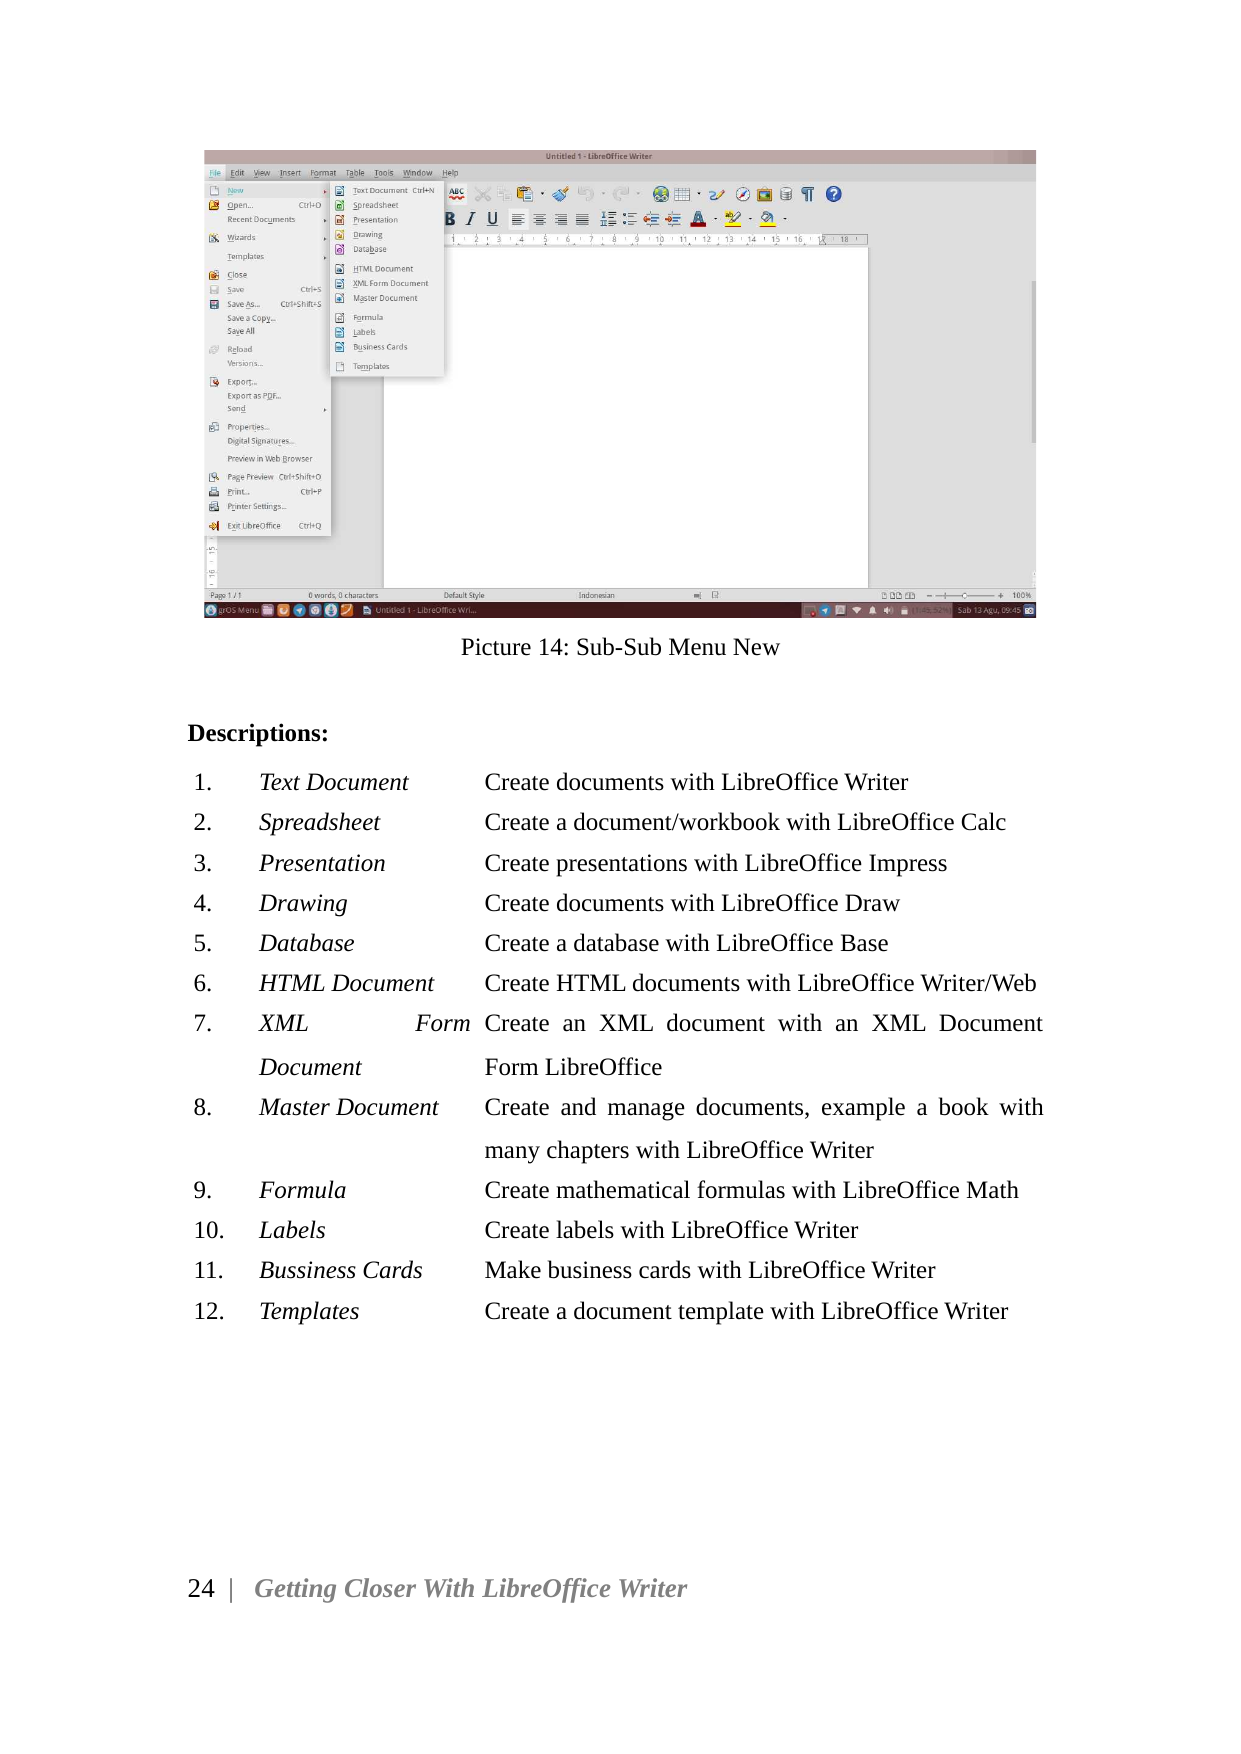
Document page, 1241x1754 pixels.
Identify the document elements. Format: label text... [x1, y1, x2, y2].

table_cell Spreadsheet [253, 802, 479, 842]
table_cell Create labels with LibreOffice Writer [479, 1210, 1050, 1250]
table_cell Make business cards with LibreOffice Writer [479, 1250, 1050, 1290]
table_cell 5. [188, 922, 253, 962]
table_header 1. [188, 761, 253, 802]
table_cell Create mathematical formulas with LibreOffice Math [479, 1169, 1050, 1209]
table_cell Create and manage documents, example a book with many chapters with LibreOffice Writer [479, 1086, 1050, 1169]
table_cell Create a database with LibreOffice Base [479, 922, 1050, 962]
table_cell 11. [188, 1250, 253, 1290]
table_cell Create presentations with LibreOffice Impress [479, 842, 1050, 882]
table_cell 7. [188, 1003, 253, 1086]
table_cell Templates [253, 1290, 479, 1330]
table_cell Create a document template with LibreOffice Writer [479, 1290, 1050, 1330]
table_cell 12. [188, 1290, 253, 1330]
picture [204, 150, 1037, 618]
table_cell Presentation [253, 842, 479, 882]
table_cell 4. [188, 882, 253, 922]
table_cell 10. [188, 1210, 253, 1250]
table_cell 8. [188, 1086, 253, 1169]
table_header Text Document [253, 761, 479, 802]
table_cell Create documents with LibreOffice Draw [479, 882, 1050, 922]
table_cell Labels [253, 1210, 479, 1250]
table_header Create documents with LibreOffice Writer [479, 761, 1050, 802]
text Descriptions: [187, 718, 1053, 747]
table_cell 9. [188, 1169, 253, 1209]
table_cell Create an XML document with an XML Document Form LibreOffice [479, 1003, 1050, 1086]
table_cell Master Document [253, 1086, 479, 1169]
table_cell Drawing [253, 882, 479, 922]
table_cell 6. [188, 963, 253, 1003]
text Picture 14: Sub-Sub Menu New [187, 150, 1053, 661]
table_cell Formula [253, 1169, 479, 1209]
table_cell 2. [188, 802, 253, 842]
table_cell 3. [188, 842, 253, 882]
table_cell Create HTML documents with LibreOffice Writer/Web [479, 963, 1050, 1003]
table_cell Create a document/workbook with LibreOffice Calc [479, 802, 1050, 842]
table_cell XML Form Document [253, 1003, 479, 1086]
table_cell HTML Document [253, 963, 479, 1003]
table_cell Database [253, 922, 479, 962]
table_cell Bussiness Cards [253, 1250, 479, 1290]
